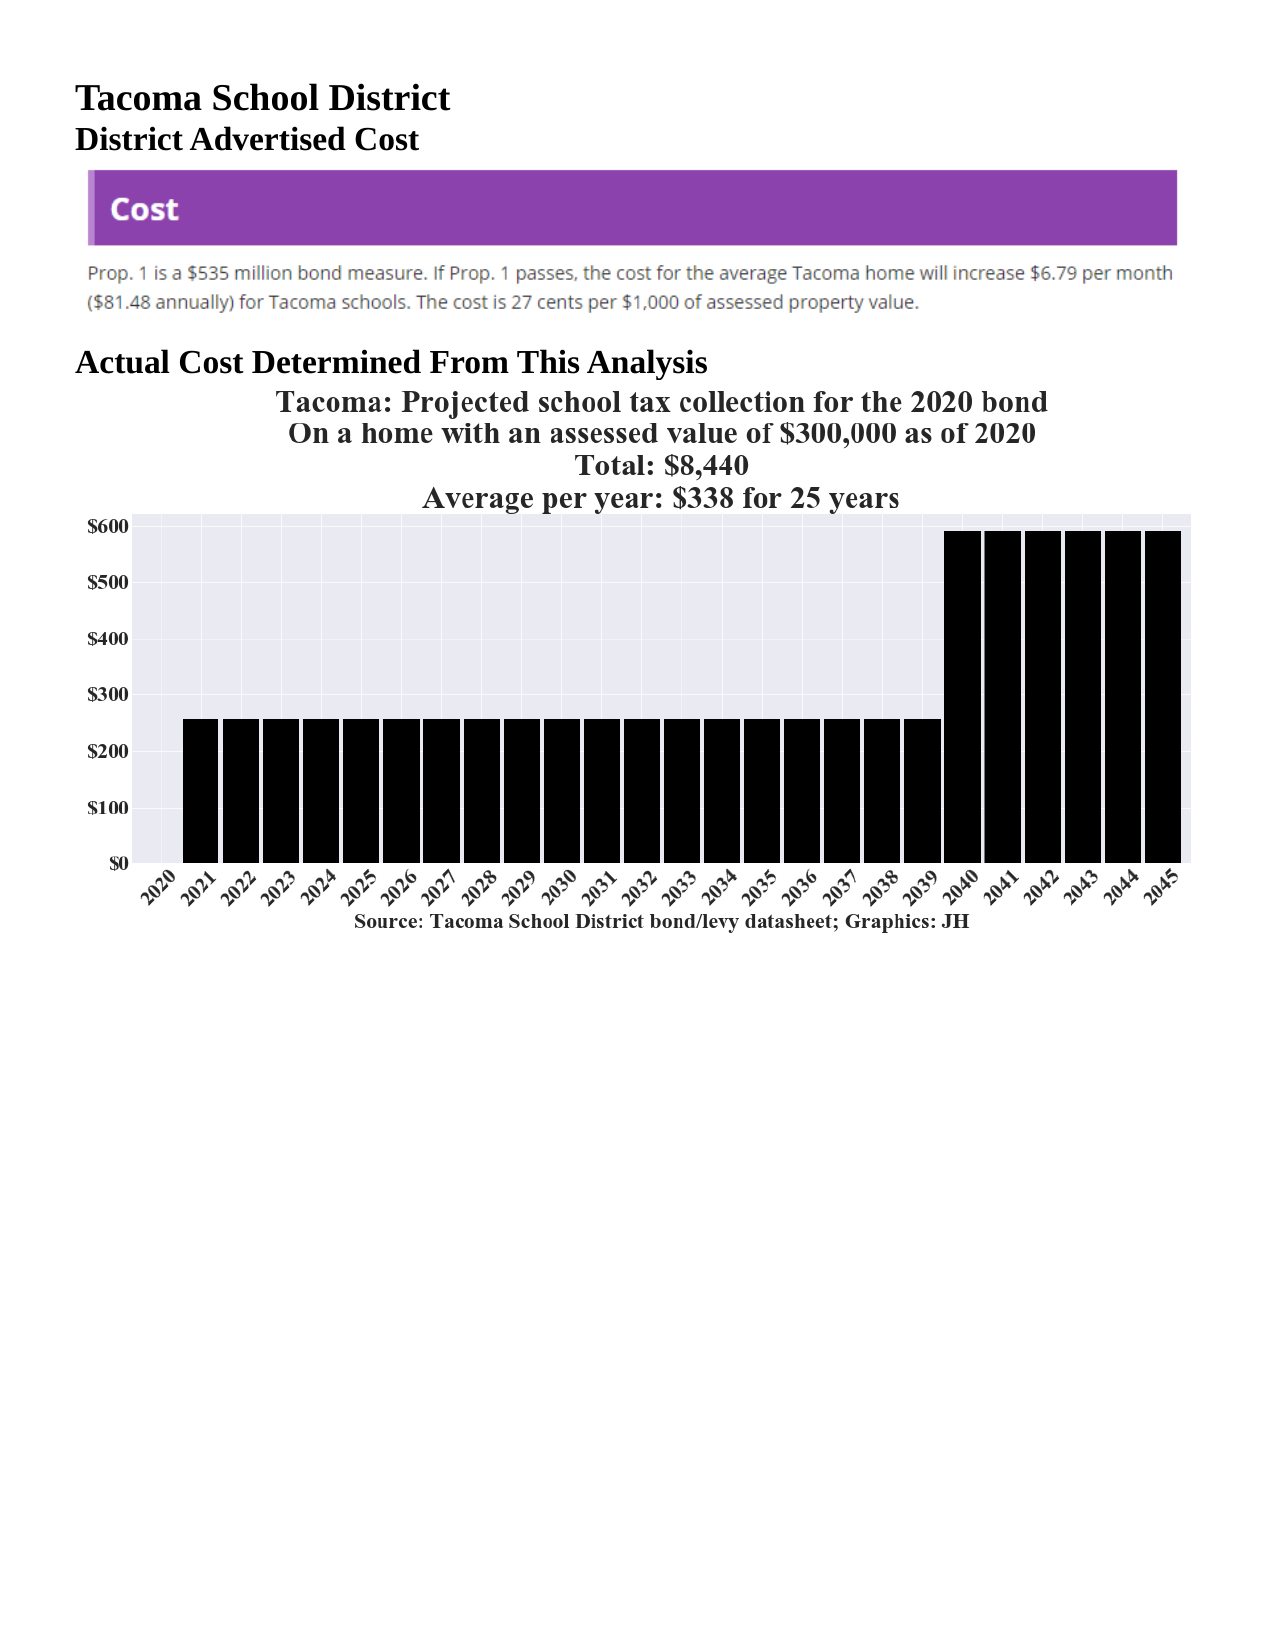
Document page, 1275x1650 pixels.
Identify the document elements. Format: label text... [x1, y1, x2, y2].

picture [75, 380, 1200, 943]
picture [75, 157, 1200, 342]
subtitle Actual Cost Determined From This Analysis [75, 342, 1200, 380]
subtitle District Advertised Cost [75, 119, 1200, 157]
subtitle Tacoma School District [75, 75, 1200, 119]
